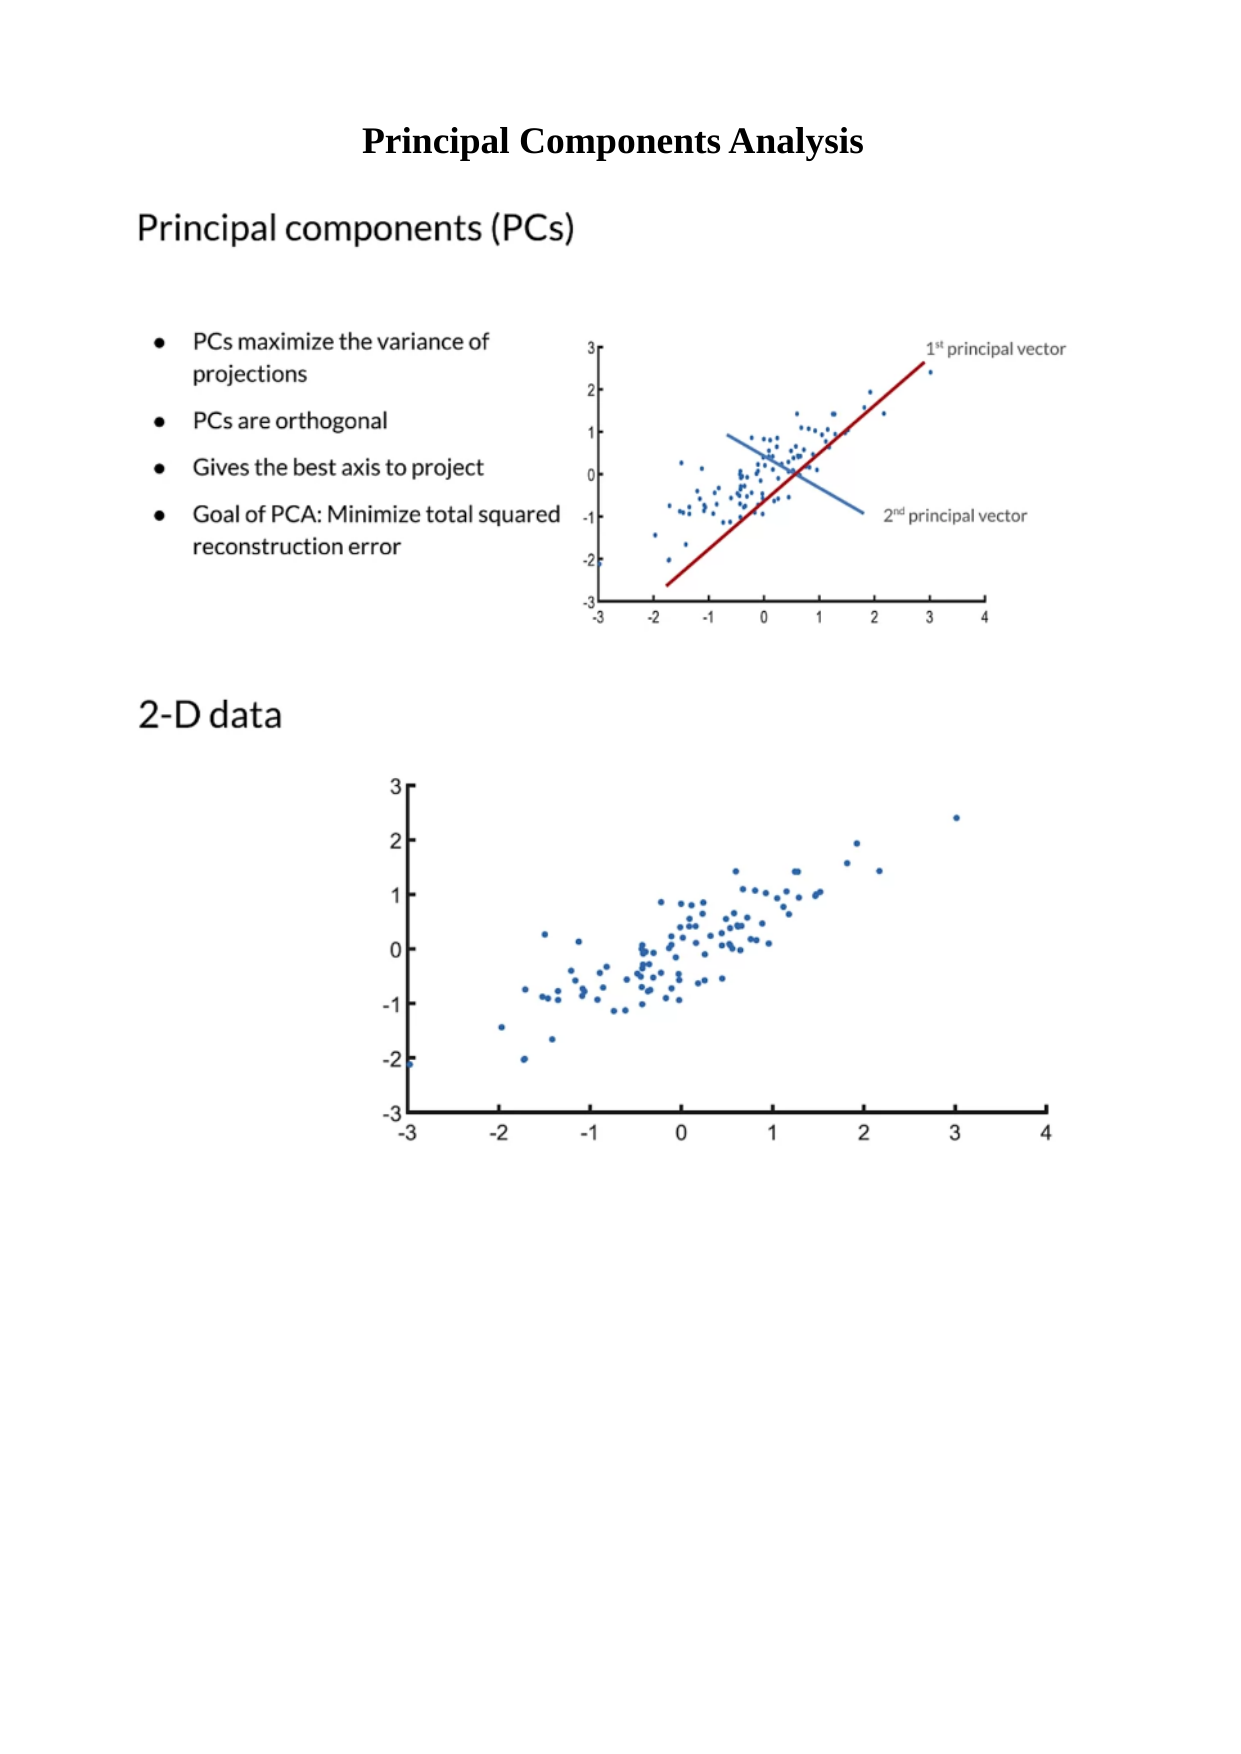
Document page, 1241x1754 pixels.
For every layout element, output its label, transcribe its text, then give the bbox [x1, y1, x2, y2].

picture [118, 202, 1123, 656]
picture [118, 684, 1123, 1165]
subtitle Principal Components Analysis [118, 118, 1122, 161]
